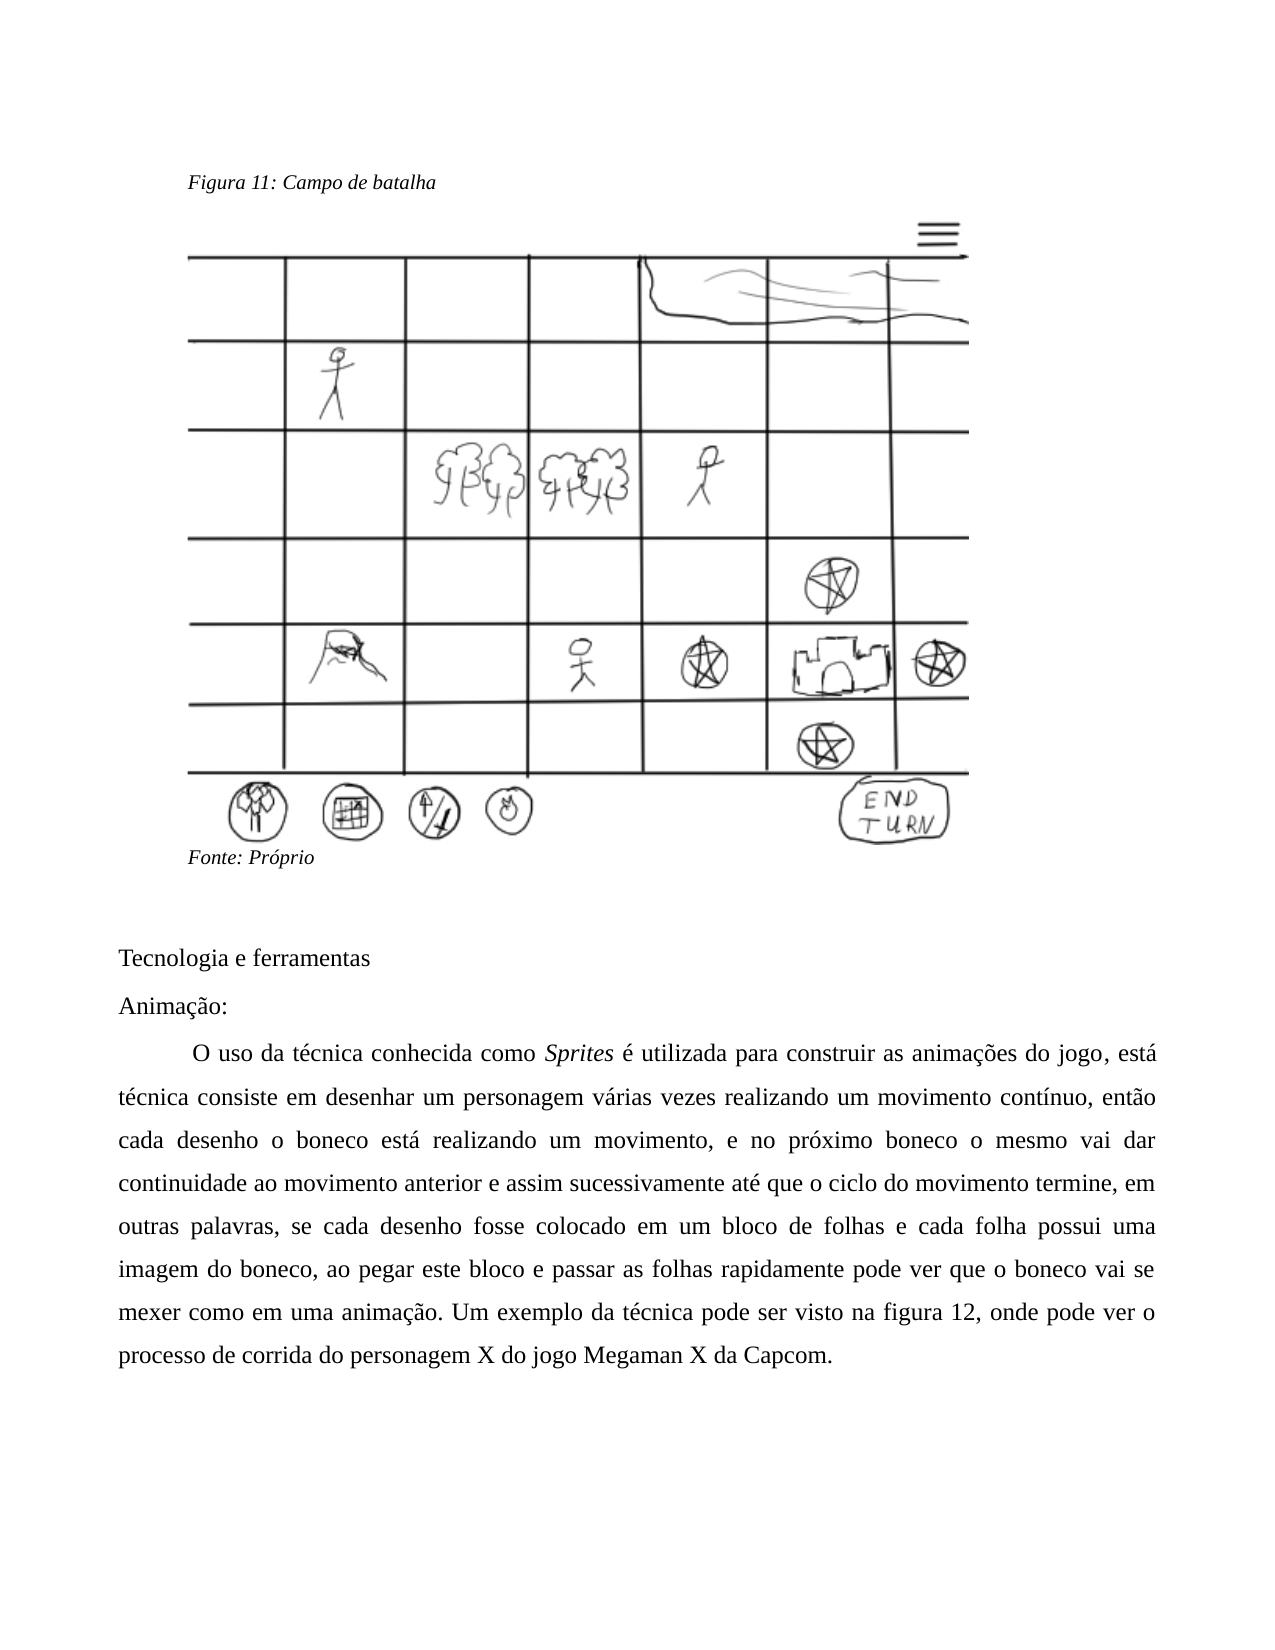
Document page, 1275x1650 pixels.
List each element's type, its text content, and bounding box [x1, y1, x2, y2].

picture [187, 220, 969, 845]
text Fonte: Próprio [188, 220, 972, 869]
text Tecnologia e ferramentas [118, 943, 1157, 972]
text Animação: [118, 991, 1157, 1019]
text Figura 11: Campo de batalha [188, 166, 972, 195]
text O uso da técnica conhecida como Sprites é utilizada para construir as animações do jogo, está técnica consiste em desenhar um personagem várias vezes realizando um movimento contínuo, então cada desenho o boneco está realizando um movimento, e no próximo boneco o mesmo vai dar continuidade ao movimento anterior e assim sucessivamente até que o ciclo do movimento termine, em outras palavras, se cada desenho fosse colocado em um bloco de folhas e cada folha possui uma imagem do boneco, ao pegar este bloco e passar as folhas rapidamente pode ver que o boneco vai se mexer como em uma animação. Um exemplo da técnica pode ser visto na figura 12, onde pode ver o processo de corrida do personagem X do jogo Megaman X da Capcom. [118, 1038, 1157, 1369]
